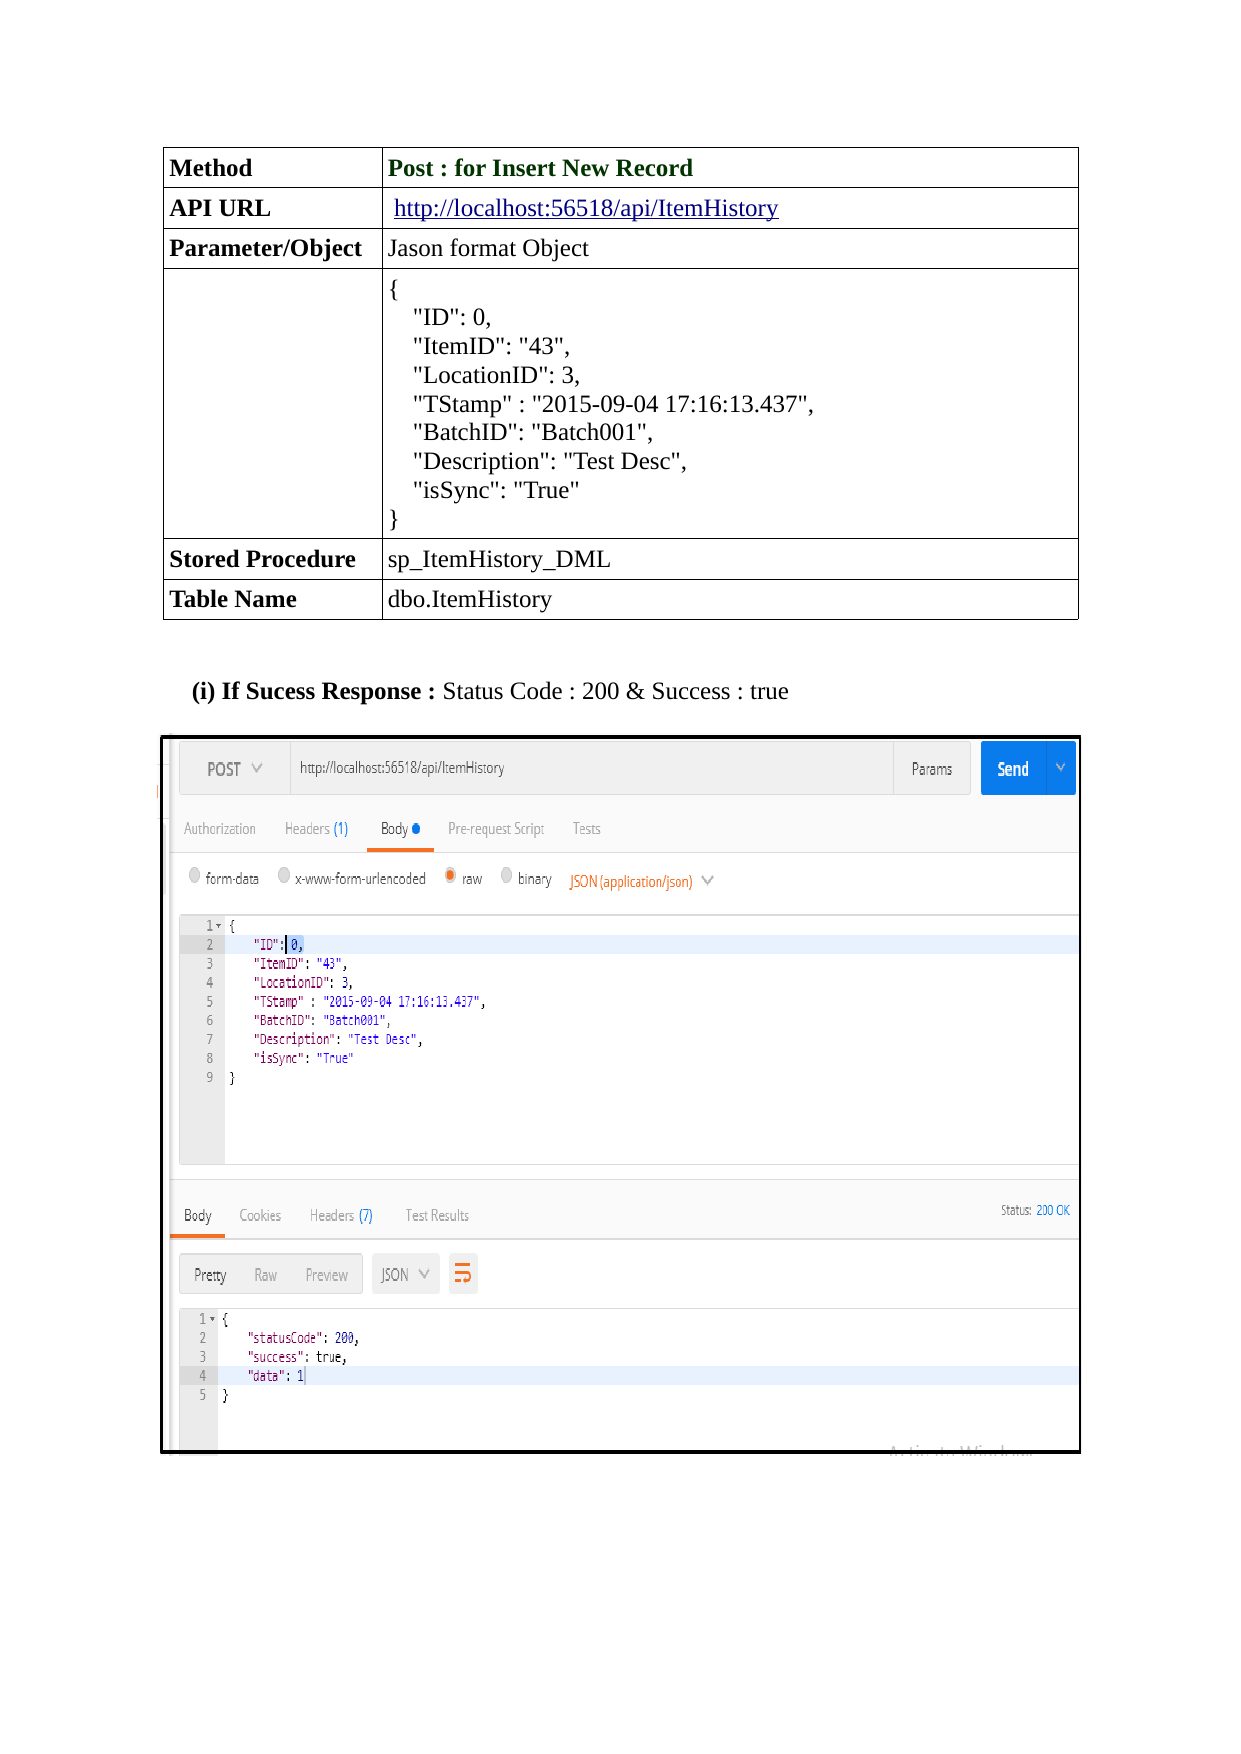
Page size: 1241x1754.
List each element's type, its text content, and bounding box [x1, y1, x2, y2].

table_cell Stored Procedure [164, 539, 382, 578]
table_cell Parameter/Object [164, 229, 382, 268]
table_cell sp_ItemHistory_DML [383, 539, 1078, 578]
table_cell [164, 269, 382, 538]
table_cell http://localhost:56518/api/ItemHistory [383, 188, 1078, 227]
picture [157, 733, 1082, 1456]
table_header Method [164, 148, 382, 187]
table_cell { "ID": 0, "ItemID": "43", "LocationID": 3, "TStamp" : "2015-09-04 17:16:13.437", "BatchID": "Batch001", "Description": "Test Desc", "isSync": "True" } [383, 269, 1078, 538]
table_cell dbo.ItemHistory [383, 580, 1078, 619]
text (i) If Sucess Response : Status Code : 200 & Success : true [118, 676, 1122, 705]
table_header Post : for Insert New Record [383, 148, 1078, 187]
table_cell Jason format Object [383, 229, 1078, 268]
table_cell Table Name [164, 580, 382, 619]
table_cell API URL [164, 188, 382, 227]
